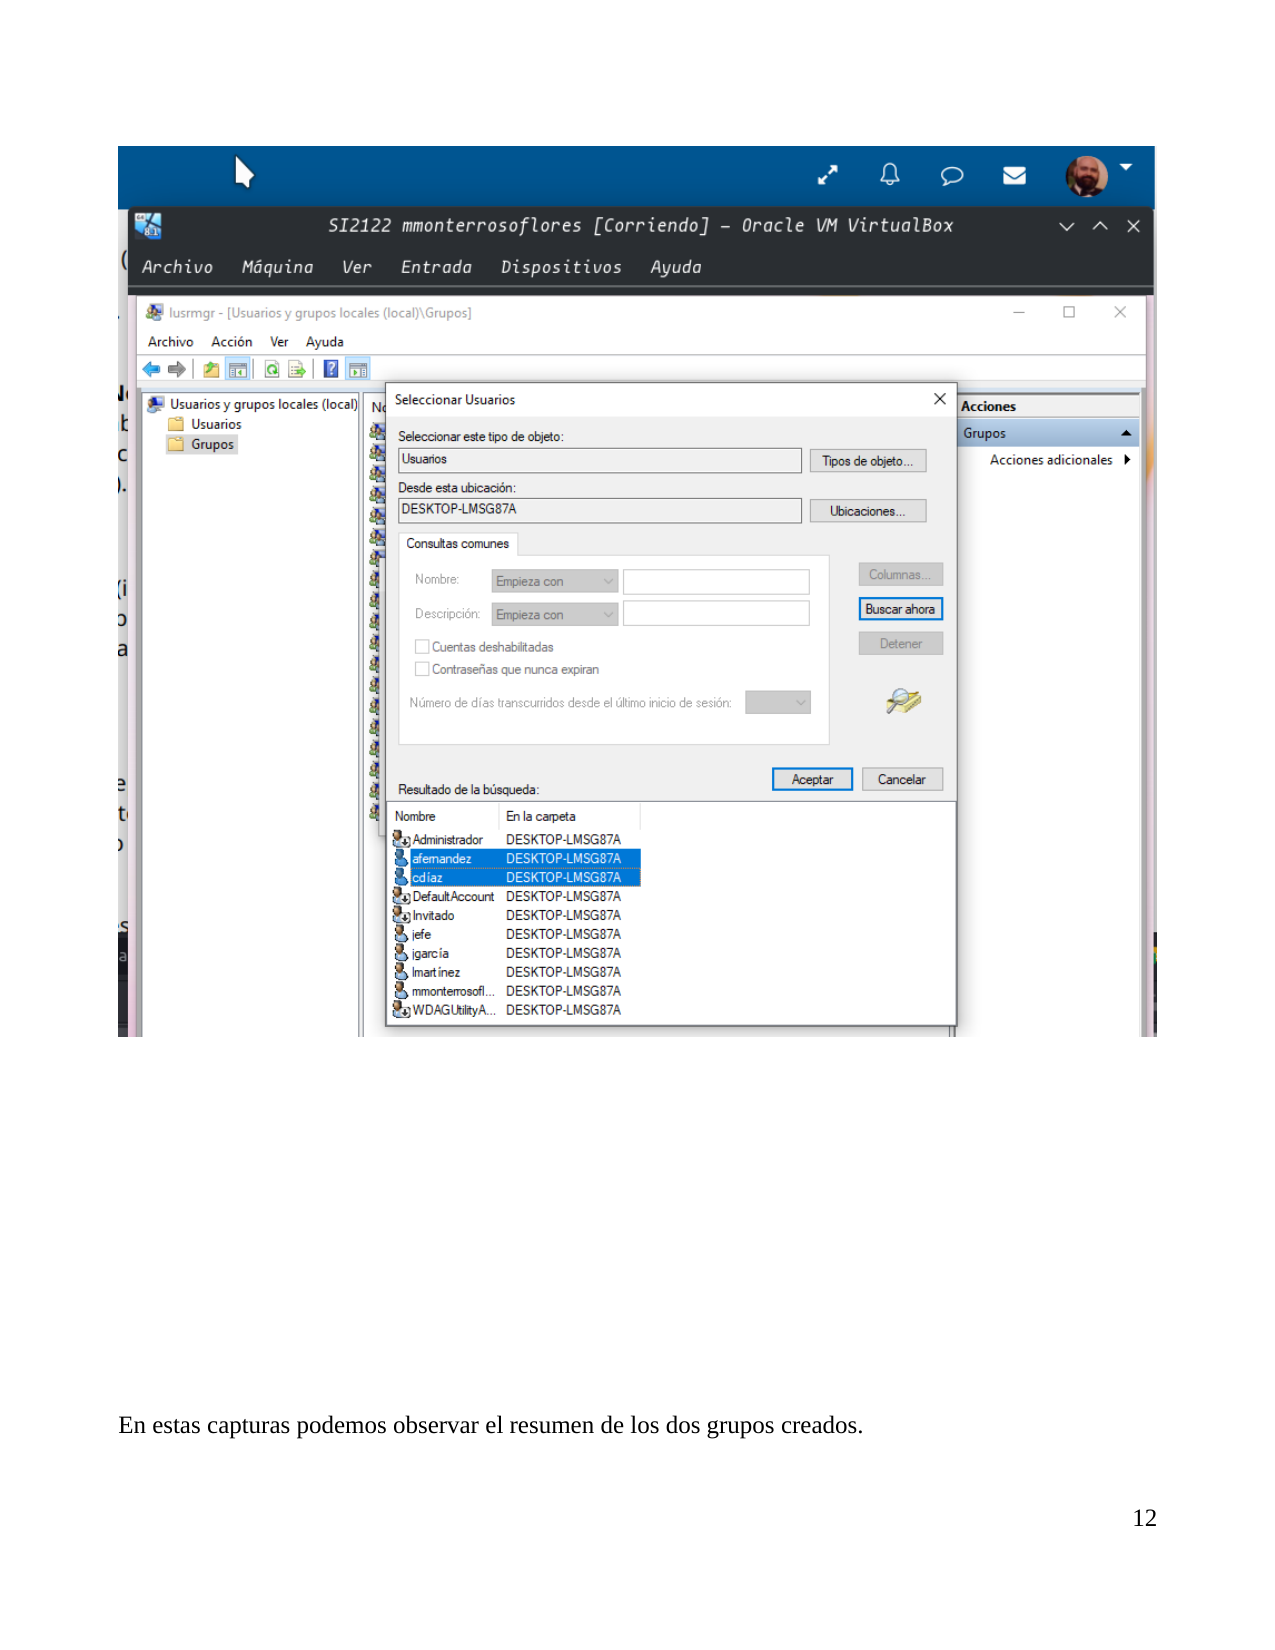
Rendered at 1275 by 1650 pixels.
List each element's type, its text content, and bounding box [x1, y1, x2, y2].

picture [118, 146, 1157, 1037]
text En estas capturas podemos observar el resumen de los dos grupos creados. [118, 1410, 1157, 1439]
table_header [118, 1037, 1157, 1065]
